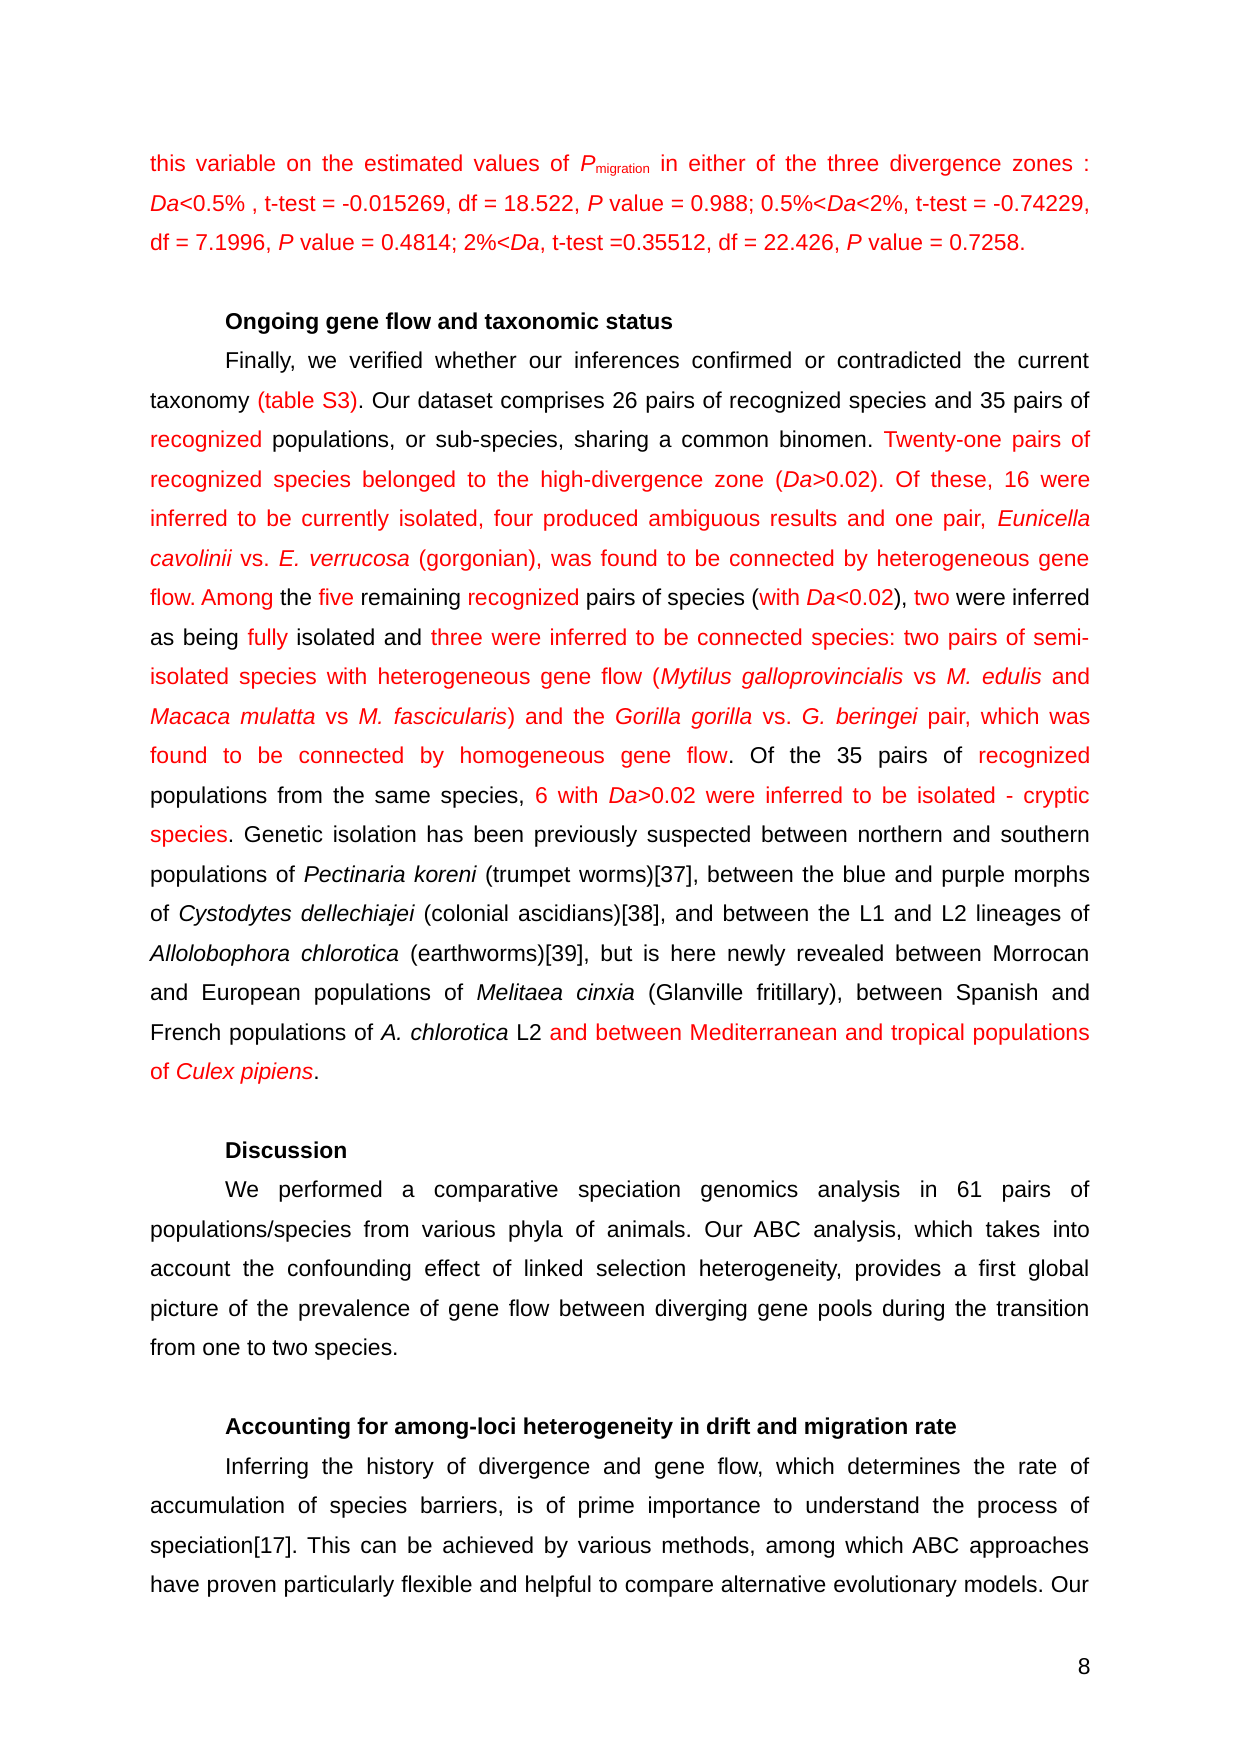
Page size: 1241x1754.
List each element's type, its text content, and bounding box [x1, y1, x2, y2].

text Finally, we verified whether our inferences confirmed or contradicted the current taxonomy (table S3). Our dataset comprises 26 pairs of recognized species and 35 pairs of recognized populations, or sub-species, sharing a common binomen. Twenty-one pairs of recognized species belonged to the high-divergence zone (Da>0.02). Of these, 16 were inferred to be currently isolated, four produced ambiguous results and one pair, Eunicella cavolinii vs. E. verrucosa (gorgonian), was found to be connected by heterogeneous gene flow. Among the five remaining recognized pairs of species (with Da<0.02), two were inferred as being fully isolated and three were inferred to be connected species: two pairs of semi-isolated species with heterogeneous gene flow (Mytilus galloprovincialis vs M. edulis and Macaca mulatta vs M. fascicularis) and the Gorilla gorilla vs. G. beringei pair, which was found to be connected by homogeneous gene flow. Of the 35 pairs of recognized populations from the same species, 6 with Da>0.02 were inferred to be isolated - cryptic species. Genetic isolation has been previously suspected between northern and southern populations of Pectinaria koreni (trumpet worms)[37], between the blue and purple morphs of Cystodytes dellechiajei (colonial ascidians)[38], and between the L1 and L2 lineages of Allolobophora chlorotica (earthworms)[39], but is here newly revealed between Morrocan and European populations of Melitaea cinxia (Glanville fritillary), between Spanish and French populations of A. chlorotica L2 and between Mediterranean and tropical populations of Culex pipiens. [150, 347, 1090, 1084]
text this variable on the estimated values of Pmigration in either of the three divergence zones : Da<0.5% , t-test = -0.015269, df = 18.522, P value = 0.988; 0.5%<Da<2%, t-test = -0.74229, df = 7.1996, P value = 0.4814; 2%<Da, t-test =0.35512, df = 22.426, P value = 0.7258. [150, 150, 1090, 255]
text We performed a comparative speciation genomics analysis in 61 pairs of populations/species from various phyla of animals. Our ABC analysis, which takes into account the confounding effect of linked selection heterogeneity, provides a first global picture of the prevalence of gene flow between diverging gene pools during the transition from one to two species. [150, 1176, 1090, 1361]
text Inferring the history of divergence and gene flow, which determines the rate of accumulation of species barriers, is of prime importance to understand the process of speciation[17]. This can be achieved by various methods, among which ABC approaches have proven particularly flexible and helpful to compare alternative evolutionary models. Our [150, 1453, 1090, 1598]
text Ongoing gene flow and taxonomic status [150, 308, 1090, 334]
text Accounting for among-loci heterogeneity in drift and migration rate [150, 1413, 1090, 1440]
text Discussion [150, 1137, 1090, 1163]
